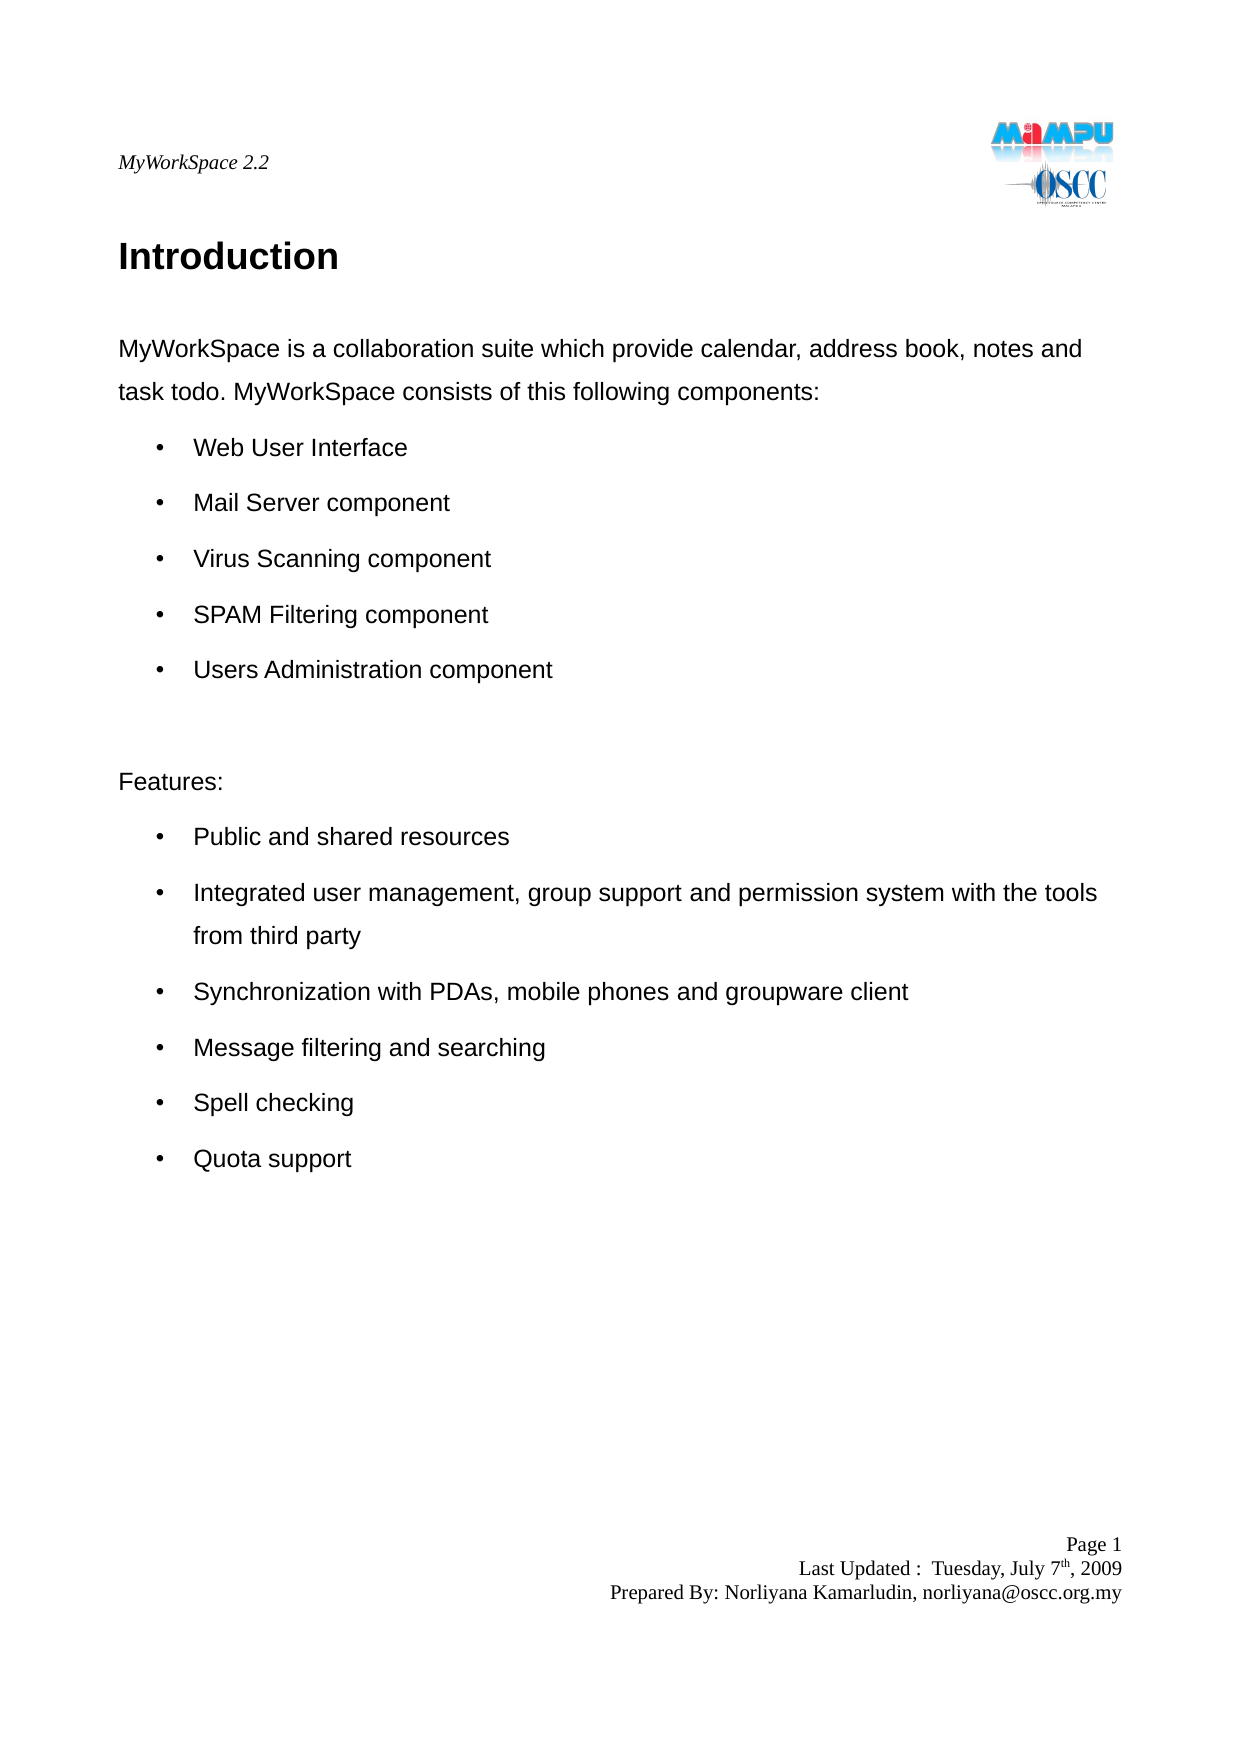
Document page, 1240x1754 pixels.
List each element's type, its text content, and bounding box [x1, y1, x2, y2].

text Features: [118, 767, 1122, 796]
list Spell checking [156, 1088, 1122, 1117]
list Synchronization with PDAs, mobile phones and groupware client [156, 977, 1122, 1006]
subtitle Introduction [118, 234, 1122, 278]
list Mail Server component [156, 488, 1122, 517]
list Virus Scanning component [156, 544, 1122, 573]
list Message filtering and searching [156, 1033, 1122, 1062]
list SPAM Filtering component [156, 600, 1122, 628]
list Web User Interface [156, 432, 1122, 461]
text MyWorkSpace is a collaboration suite which provide calendar, address book, notes and task todo. MyWorkSpace consists of this following components: [118, 334, 1122, 406]
list Integrated user management, group support and permission system with the tools from third party [156, 878, 1122, 950]
list Users Administration component [156, 655, 1122, 684]
list Quota support [156, 1144, 1122, 1173]
picture [991, 106, 1114, 208]
list Public and shared resources [156, 822, 1122, 851]
